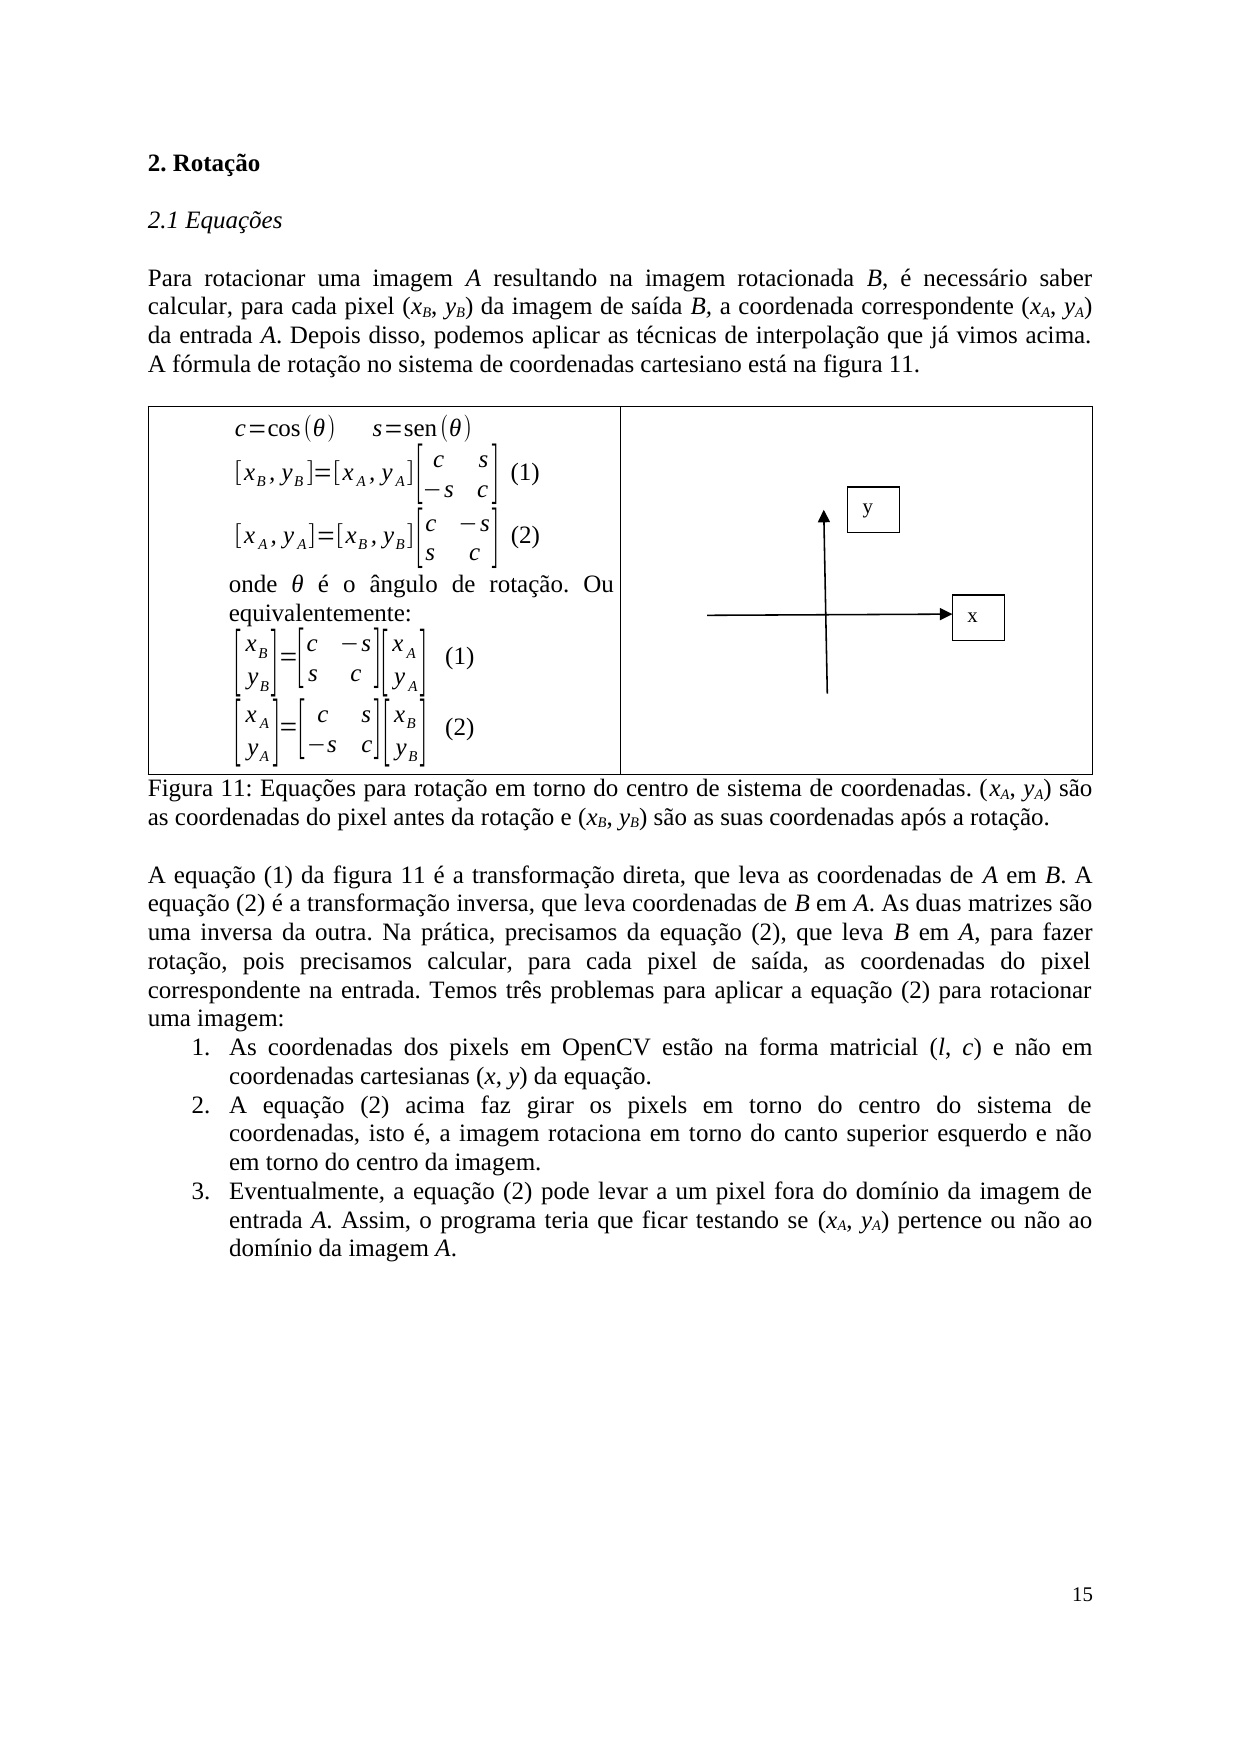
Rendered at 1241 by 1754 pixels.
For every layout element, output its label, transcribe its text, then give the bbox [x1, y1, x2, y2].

text 2.1 Equações [148, 205, 1092, 234]
table_header (1) (2) onde θ é o ângulo de rotação. Ou equivalentemente: (1) (2) [149, 407, 620, 773]
list Eventualmente, a equação (2) pode levar a um pixel fora do domínio da imagem de entrada A. Assim, o programa teria que ficar testando se (xA, yA) pertence ou não ao domínio da imagem A. [191, 1176, 1092, 1262]
list As coordenadas dos pixels em OpenCV estão na forma matricial (l, c) e não em coordenadas cartesianas (x, y) da equação. [191, 1032, 1092, 1090]
list A equação (2) acima faz girar os pixels em torno do centro do sistema de coordenadas, isto é, a imagem rotaciona em torno do canto superior esquerdo e não em torno do centro da imagem. [191, 1090, 1092, 1176]
text 2. Rotação [148, 148, 1092, 176]
table_header [621, 407, 1092, 773]
text Para rotacionar uma imagem A resultando na imagem rotacionada B, é necessário saber calcular, para cada pixel (xB, yB) da imagem de saída B, a coordenada correspondente (xA, yA) da entrada A. Depois disso, podemos aplicar as técnicas de interpolação que já vimos acima. A fórmula de rotação no sistema de coordenadas cartesiano está na figura 11. [148, 263, 1092, 378]
text A equação (1) da figura 11 é a transformação direta, que leva as coordenadas de A em B. A equação (2) é a transformação inversa, que leva coordenadas de B em A. As duas matrizes são uma inversa da outra. Na prática, precisamos da equação (2), que leva B em A, para fazer rotação, pois precisamos calcular, para cada pixel de saída, as coordenadas do pixel correspondente na entrada. Temos três problemas para aplicar a equação (2) para rotacionar uma imagem: [148, 860, 1092, 1032]
text Figura 11: Equações para rotação em torno do centro de sistema de coordenadas. (xA, yA) são as coordenadas do pixel antes da rotação e (xB, yB) são as suas coordenadas após a rotação. [148, 775, 1092, 831]
